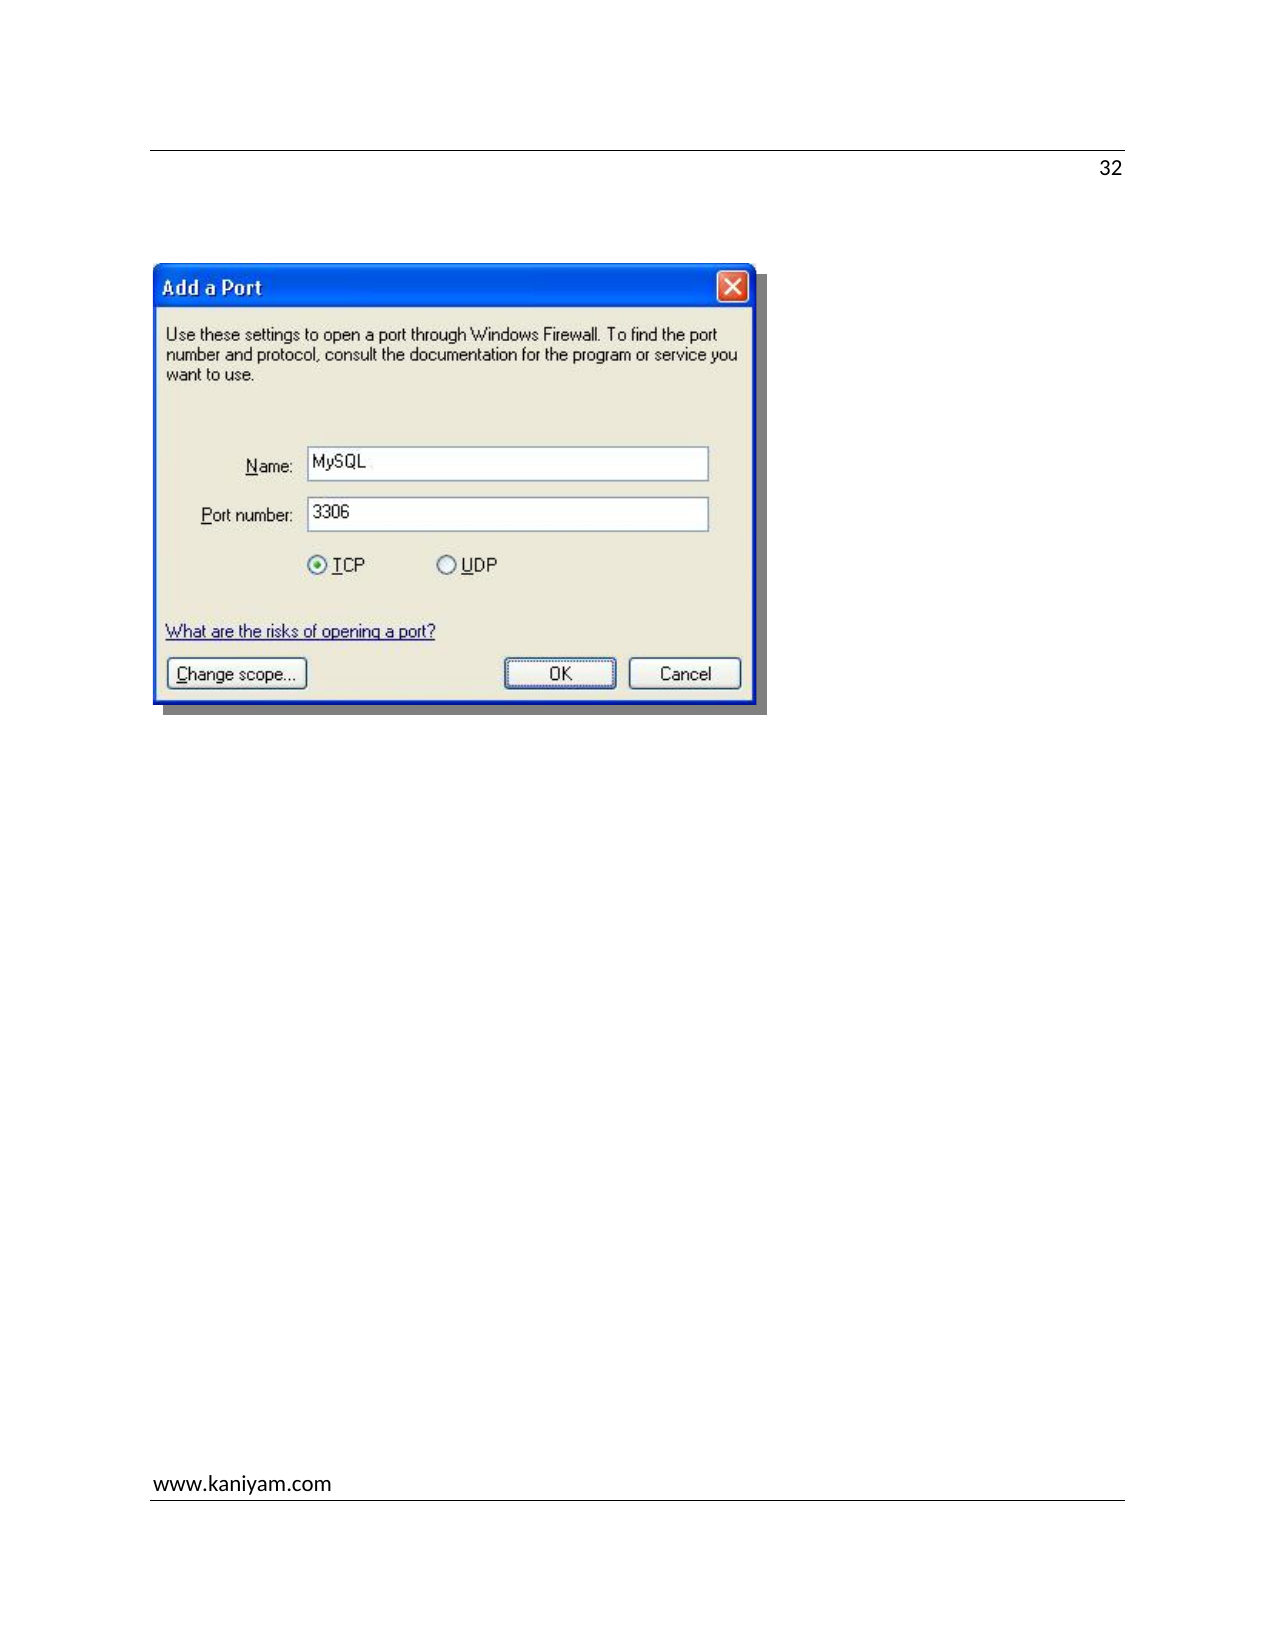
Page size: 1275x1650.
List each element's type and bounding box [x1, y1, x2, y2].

picture [152, 263, 757, 705]
